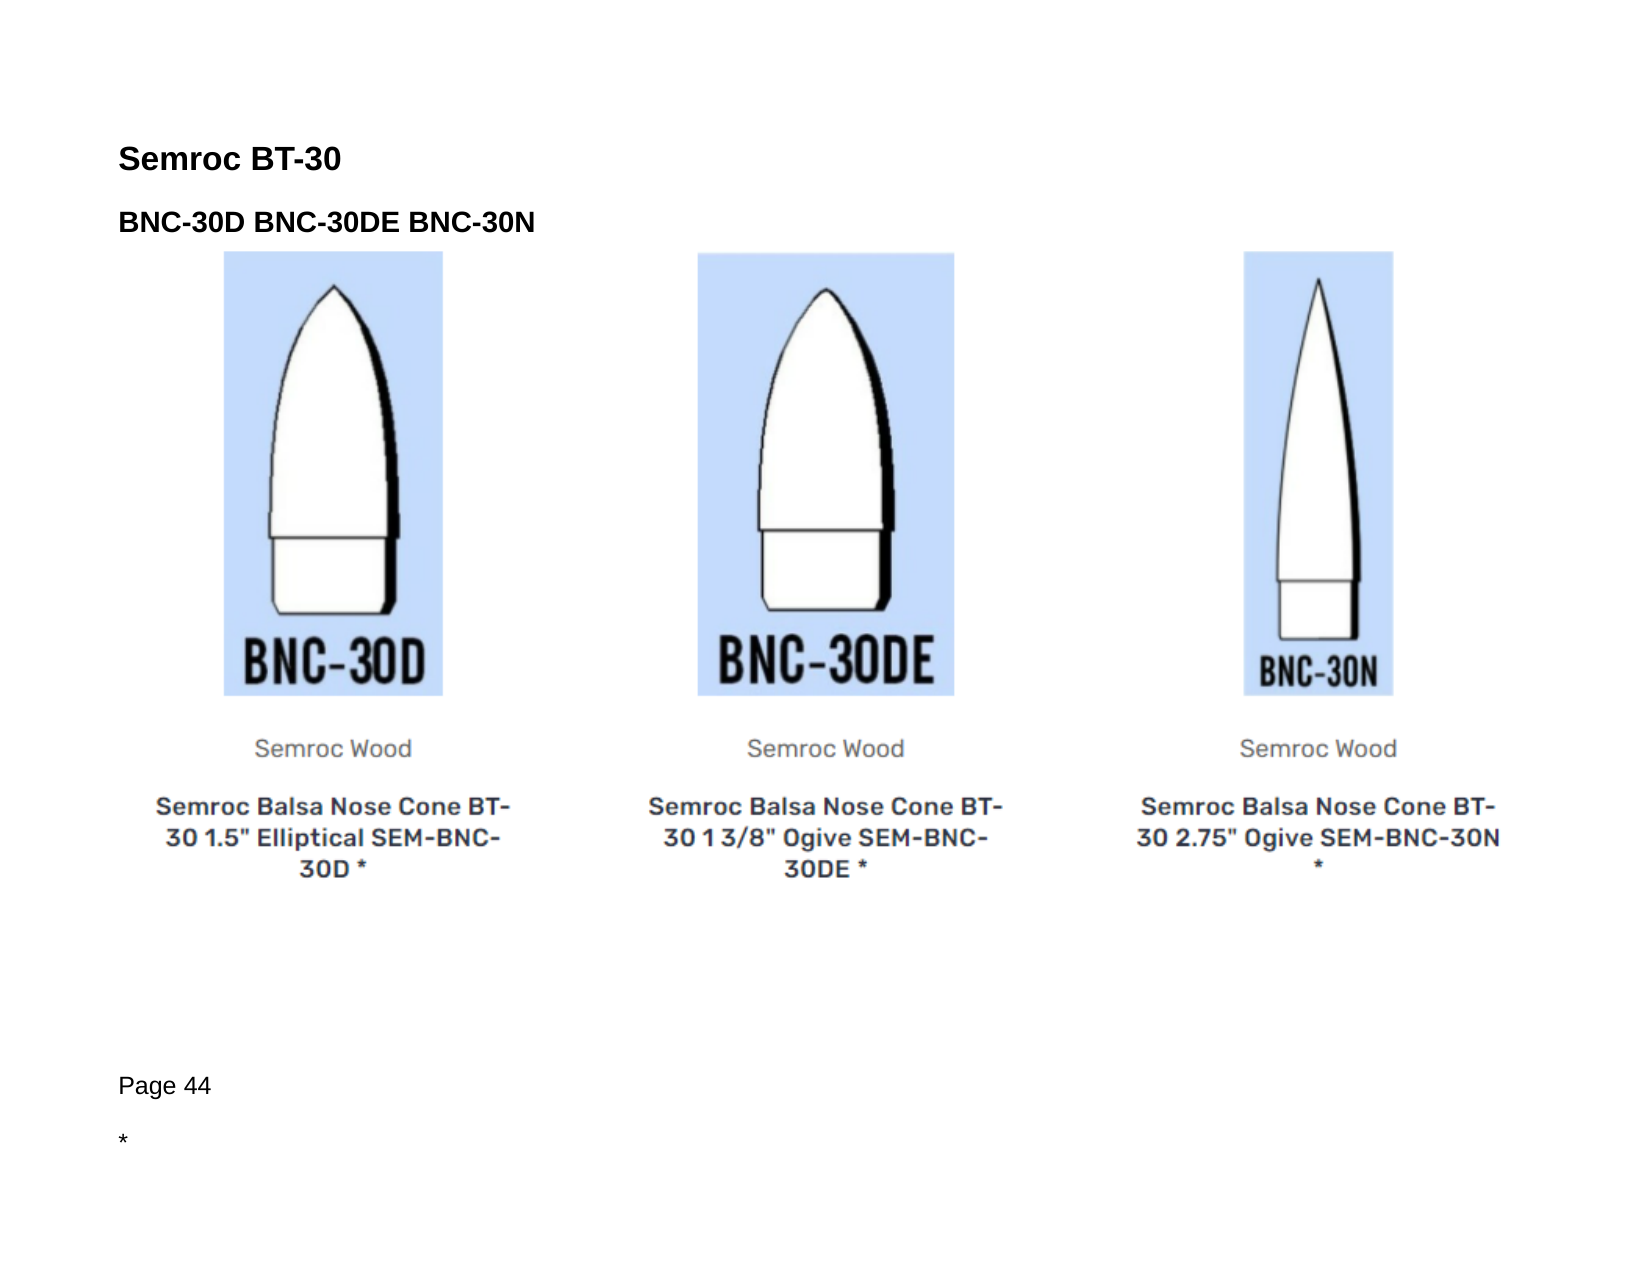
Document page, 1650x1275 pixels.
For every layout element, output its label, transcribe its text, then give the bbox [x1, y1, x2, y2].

subtitle Semroc BT-30 [118, 139, 1532, 178]
subtitle BNC-30D BNC-30DE BNC-30N [118, 205, 1532, 238]
picture [121, 251, 1529, 895]
